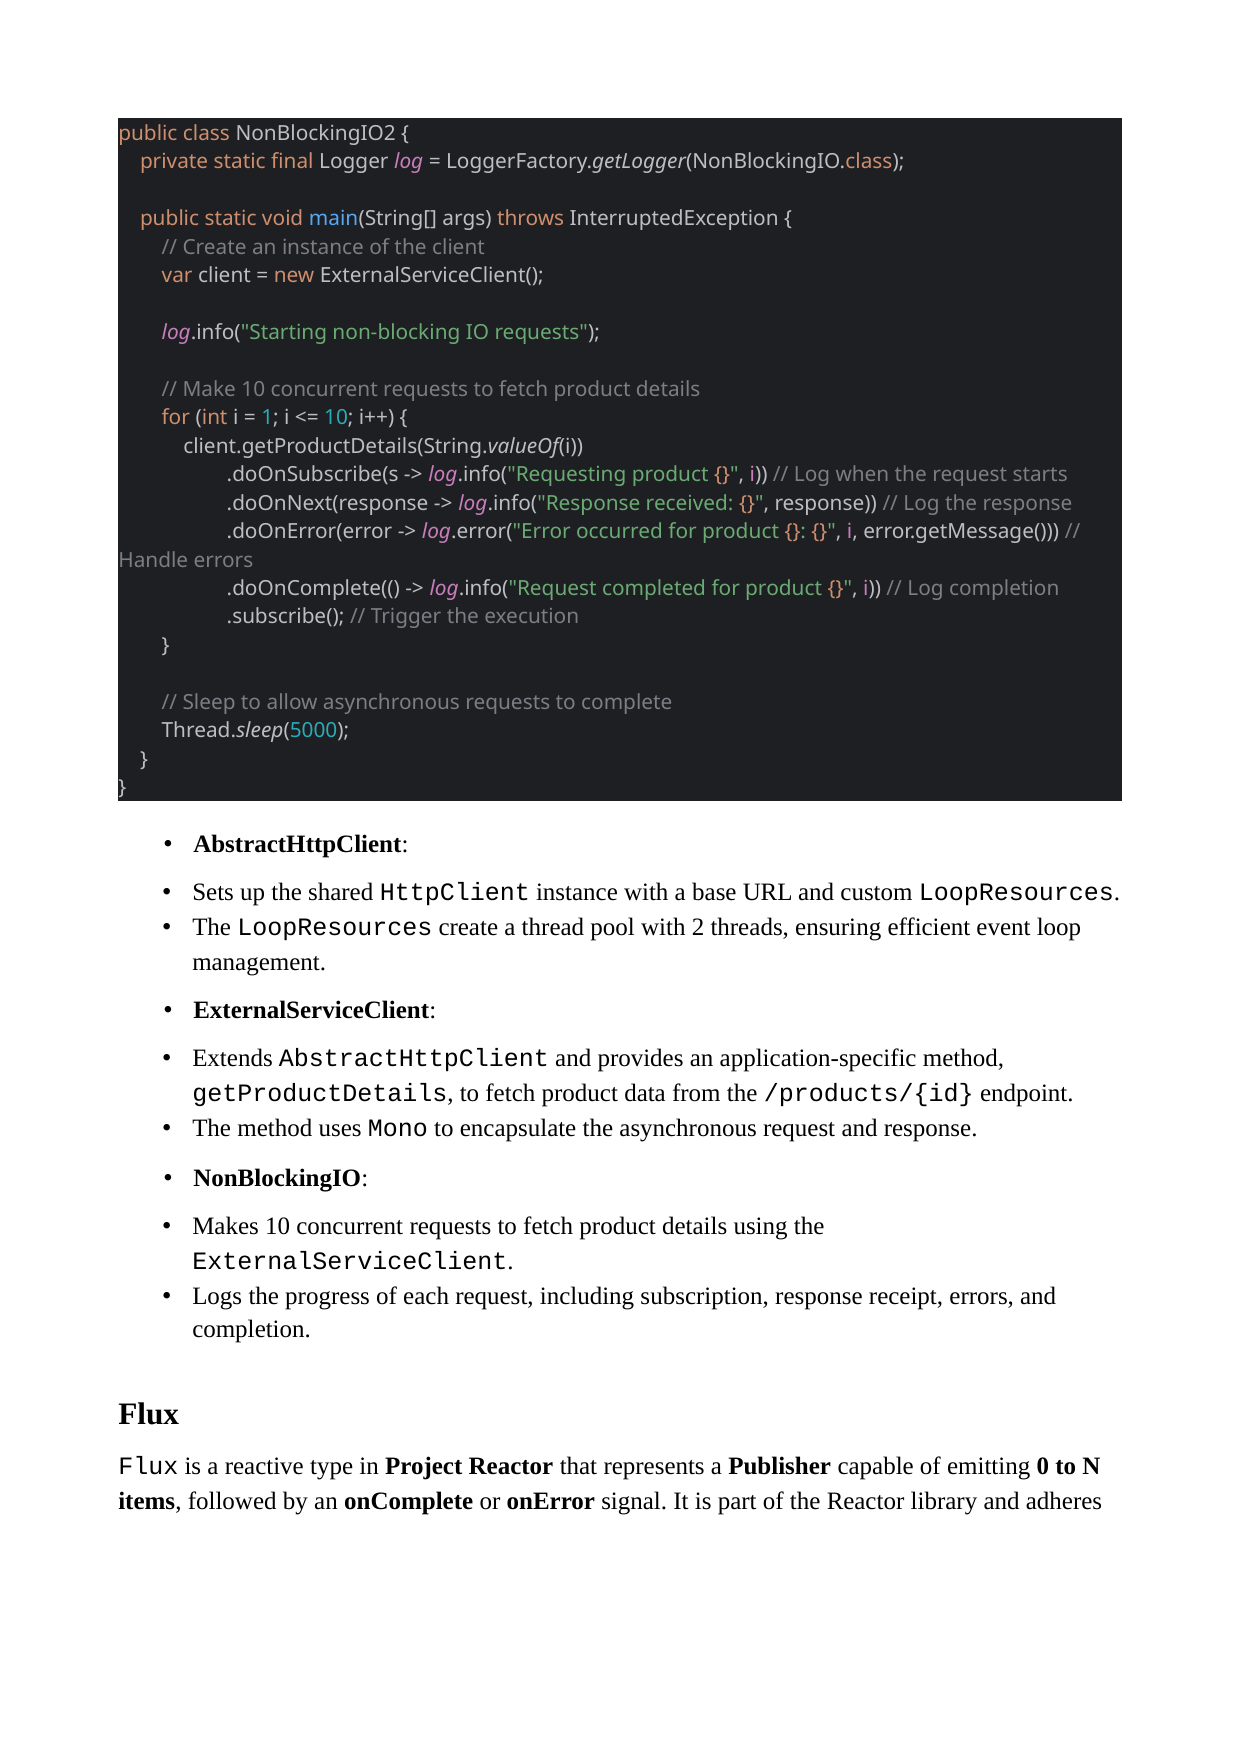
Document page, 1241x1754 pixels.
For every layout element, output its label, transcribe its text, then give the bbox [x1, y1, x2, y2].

list Extends AbstractHttpClient and provides an application-specific method, getProductDetails, to fetch product data from the /products/{id} endpoint. [162, 1043, 1122, 1109]
list The method uses Mono to encapsulate the asynchronous request and response. [162, 1113, 1122, 1144]
list Logs the progress of each request, including subscription, response receipt, errors, and completion. [162, 1281, 1122, 1343]
text Flux [118, 1395, 1122, 1431]
list AbstractHttpClient: [164, 829, 1122, 858]
list ExternalServiceClient: [164, 995, 1122, 1024]
list Sets up the shared HttpClient instance with a base URL and custom LoopResources. [162, 877, 1122, 908]
list NonBlockingIO: [164, 1163, 1122, 1192]
list The LoopResources create a thread pool with 2 threads, ensuring efficient event loop management. [162, 912, 1122, 976]
list Makes 10 concurrent requests to fetch product details using the ExternalServiceClient. [162, 1211, 1122, 1277]
text public class NonBlockingIO2 { private static final Logger log = LoggerFactory.getLogger(NonBlockingIO.class); public static void main(String[] args) throws InterruptedException { // Create an instance of the client var client = new ExternalServiceClient(); log.info("Starting non-blocking IO requests"); // Make 10 concurrent requests to fetch product details for (int i = 1; i <= 10; i++) { client.getProductDetails(String.valueOf(i)) .doOnSubscribe(s -> log.info("Requesting product {}", i)) // Log when the request starts .doOnNext(response -> log.info("Response received: {}", response)) // Log the response .doOnError(error -> log.error("Error occurred for product {}: {}", i, error.getMessage())) // Handle errors .doOnComplete(() -> log.info("Request completed for product {}", i)) // Log completion .subscribe(); // Trigger the execution } // Sleep to allow asynchronous requests to complete Thread.sleep(5000); } } [118, 118, 1122, 801]
text Flux is a reactive type in Project Reactor that represents a Publisher capable of emitting 0 to N items, followed by an onComplete or onError signal. It is part of the Reactor library and adheres [118, 1451, 1122, 1515]
